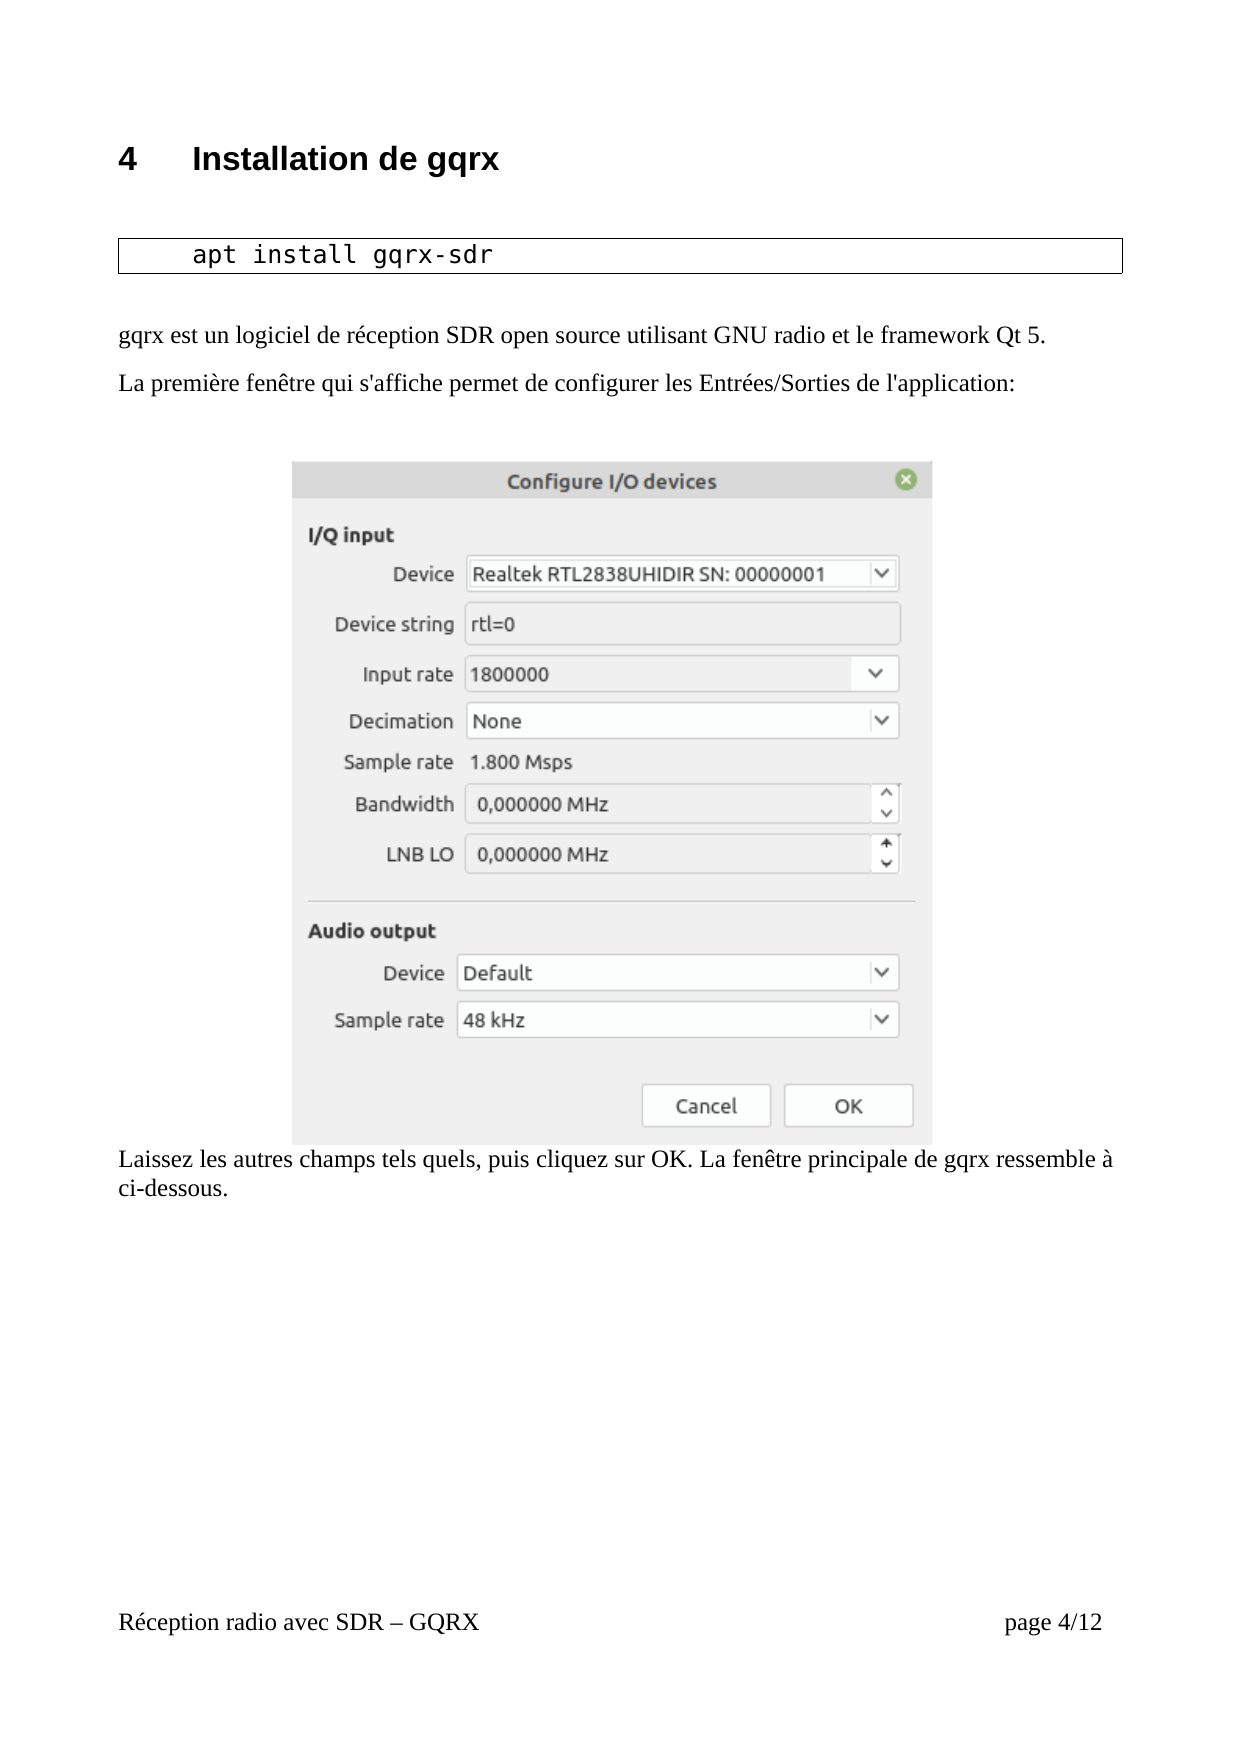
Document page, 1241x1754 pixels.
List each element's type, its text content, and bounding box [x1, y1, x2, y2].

text Laissez les autres champs tels quels, puis cliquez sur OK. La fenêtre principale de gqrx ressemble à ci-dessous. [118, 836, 1122, 1202]
text gqrx est un logiciel de réception SDR open source utilisant GNU radio et le framework Qt 5. [118, 321, 1122, 349]
picture [292, 461, 933, 1145]
text La première fenêtre qui s'affiche permet de configurer les Entrées/Sorties de l'application: [118, 368, 1122, 397]
subtitle Installation de gqrx [118, 139, 1122, 178]
text apt install gqrx-sdr [119, 239, 1122, 273]
